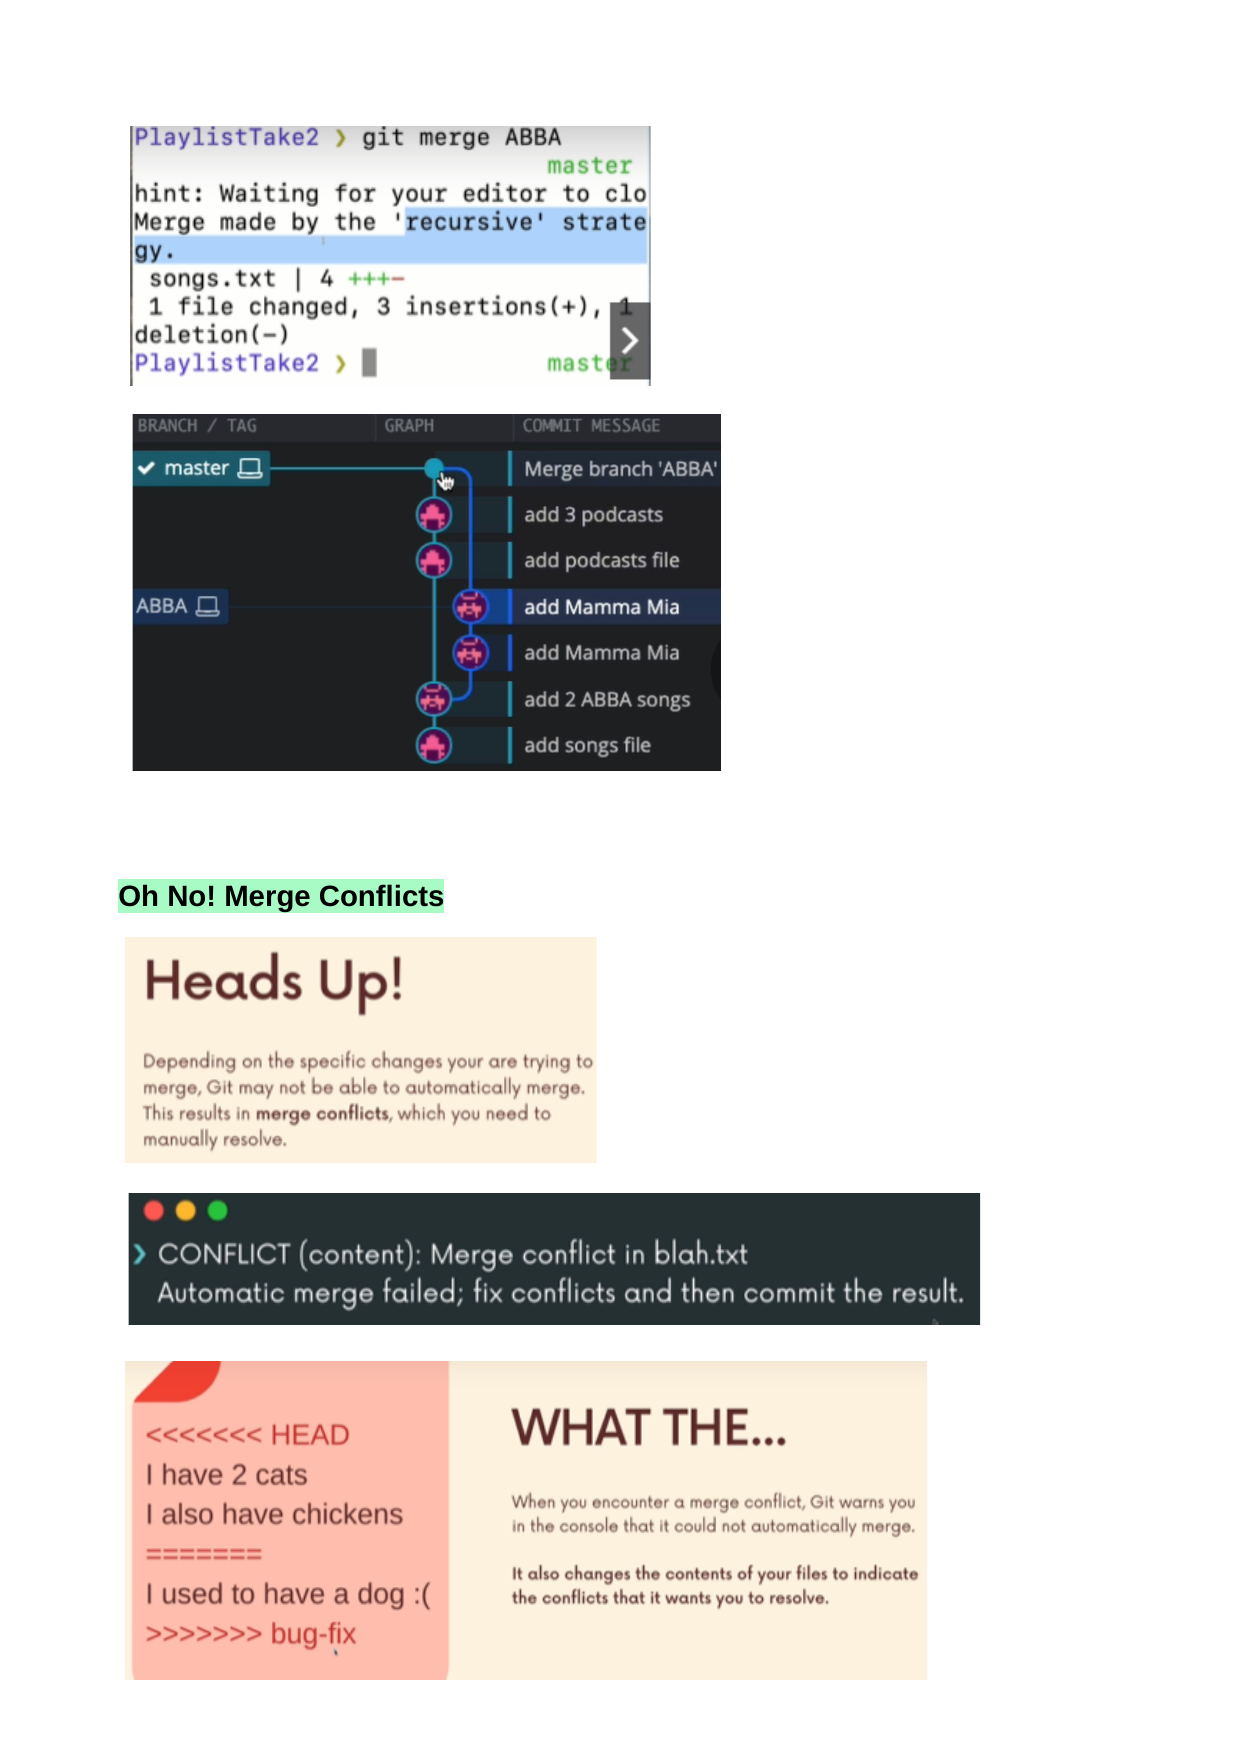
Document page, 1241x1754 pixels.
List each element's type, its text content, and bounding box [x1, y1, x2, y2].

picture [125, 1361, 928, 1680]
picture [128, 1193, 981, 1325]
picture [132, 414, 721, 771]
subtitle Oh No! Merge Conflicts [444, 879, 1122, 913]
picture [124, 937, 597, 1163]
picture [130, 126, 651, 386]
